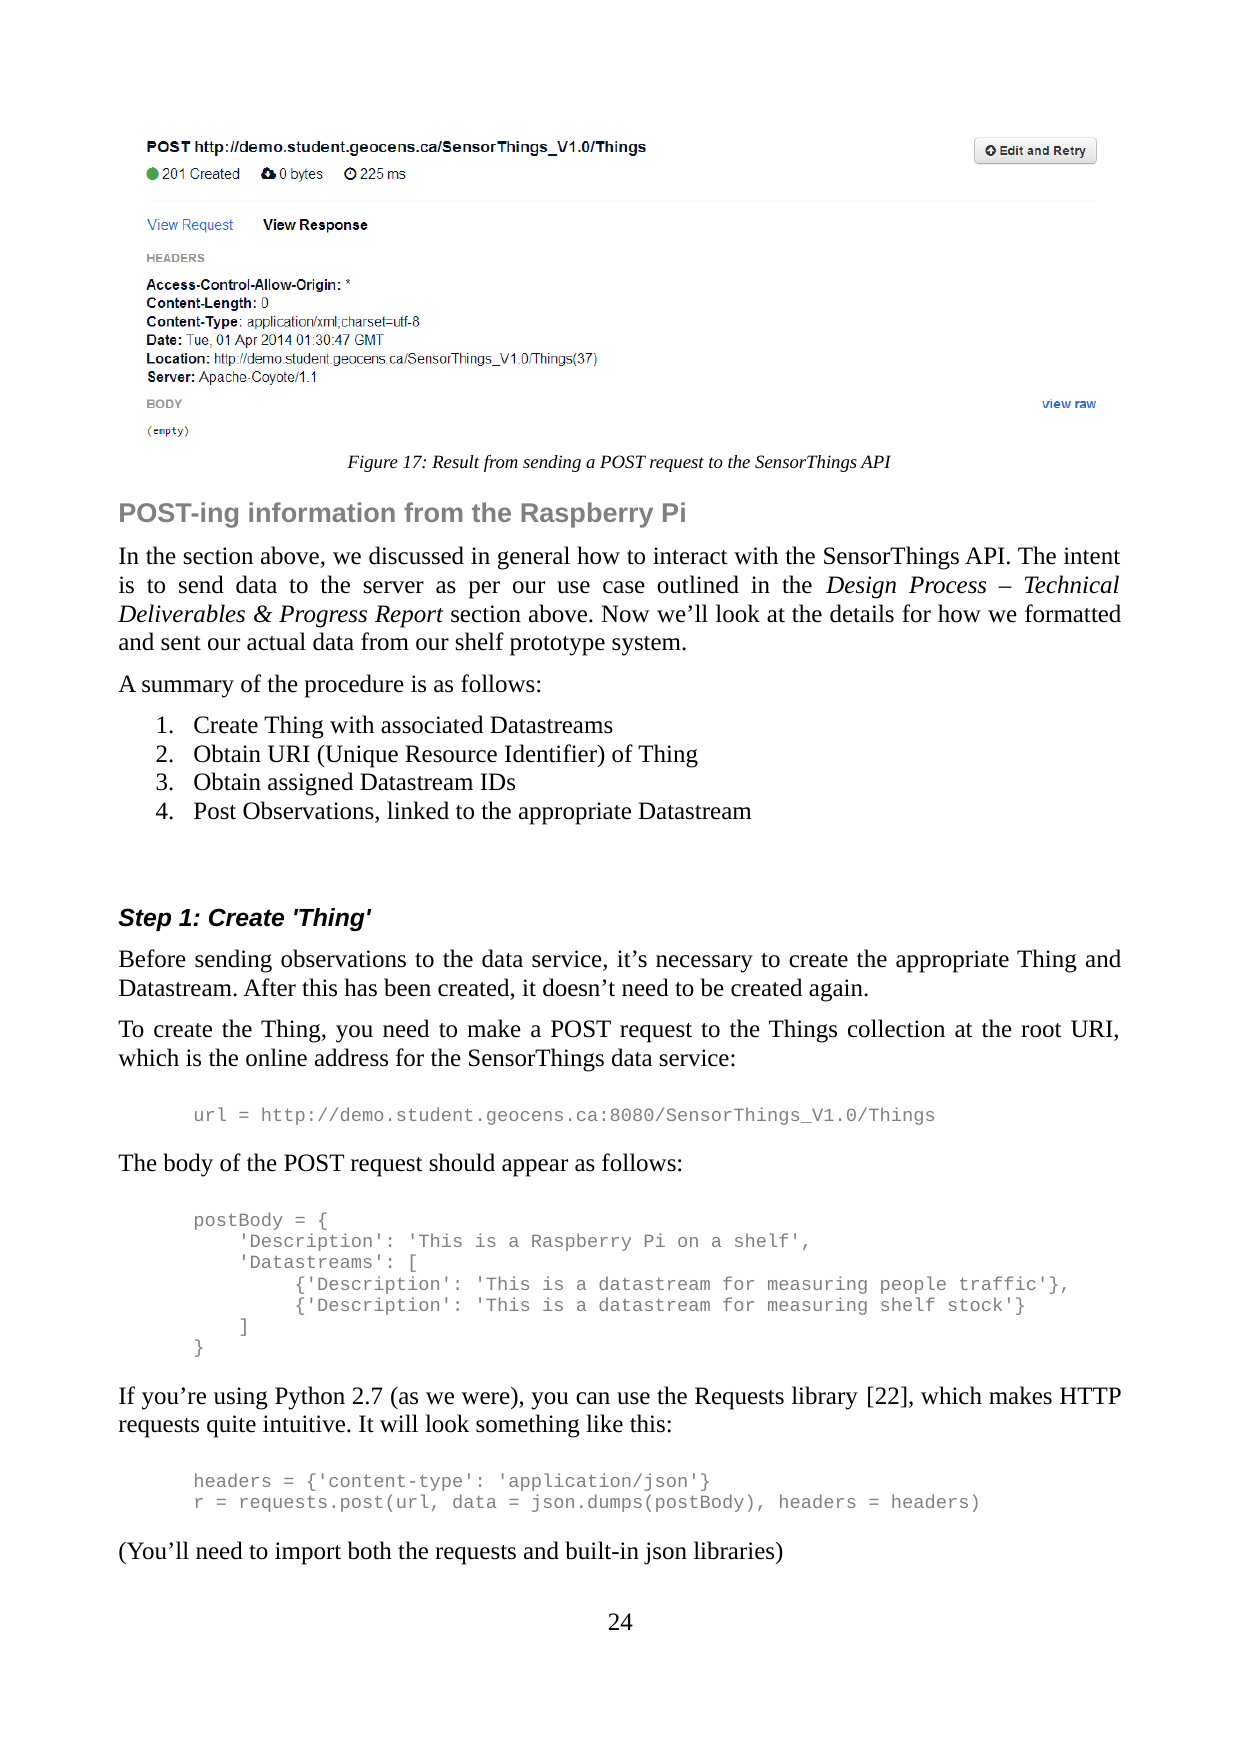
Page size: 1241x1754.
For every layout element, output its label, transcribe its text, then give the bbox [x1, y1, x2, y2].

text The body of the POST request should appear as follows: [118, 1148, 1122, 1177]
text In the section above, we discussed in general how to interact with the SensorThings API. The intent is to send data to the server as per our use case outlined in the Design Process – Technical Deliverables & Progress Report section above. Now we’ll look at the details for how we formatted and sent our actual data from our shelf prototype system. [118, 541, 1122, 656]
text 'Description': 'This is a Raspberry Pi on a shelf', [193, 1232, 1122, 1253]
text To create the Thing, you need to make a POST request to the Things collection at the root URI, which is the online address for the SensorThings data service: [118, 1014, 1122, 1072]
list Post Observations, linked to the appropriate Datastream [155, 796, 1047, 825]
text {'Description': 'This is a datastream for measuring people traffic'}, [193, 1274, 1122, 1296]
subtitle Step 1: Create 'Thing' [118, 903, 1122, 932]
picture [118, 130, 1123, 451]
text (You’ll need to import both the requests and built-in json libraries) [118, 1536, 1122, 1564]
text postBody = { [193, 1211, 1122, 1232]
text r = requests.post(url, data = json.dumps(postBody), headers = headers) [193, 1493, 1122, 1514]
text url = http://demo.student.geocens.ca:8080/SensorThings_V1.0/Things [193, 1106, 1122, 1127]
text } [193, 1338, 1122, 1359]
text 'Datastreams': [ [193, 1253, 1122, 1274]
text A summary of the procedure is as follows: [118, 669, 1122, 697]
text headers = {'content-type': 'application/json'} [193, 1472, 1122, 1493]
text ] [193, 1317, 1122, 1338]
text If you’re using Python 2.7 (as we were), you can use the Requests library [22], which makes HTTP requests quite intuitive. It will look something like this: [118, 1381, 1122, 1438]
list Create Thing with associated Datastreams [155, 710, 1047, 739]
subtitle POST-ing information from the Raspberry Pi [118, 497, 1122, 529]
text Before sending observations to the data service, it’s necessary to create the appropriate Thing and Datastream. After this has been created, it doesn’t need to be created again. [118, 944, 1122, 1002]
list Obtain URI (Unique Resource Identifier) of Thing [155, 739, 1047, 767]
text Figure 17: Result from sending a POST request to the SensorThings API [118, 451, 1122, 472]
text {'Description': 'This is a datastream for measuring shelf stock'} [193, 1296, 1122, 1317]
list Obtain assigned Datastream IDs [155, 767, 1047, 796]
